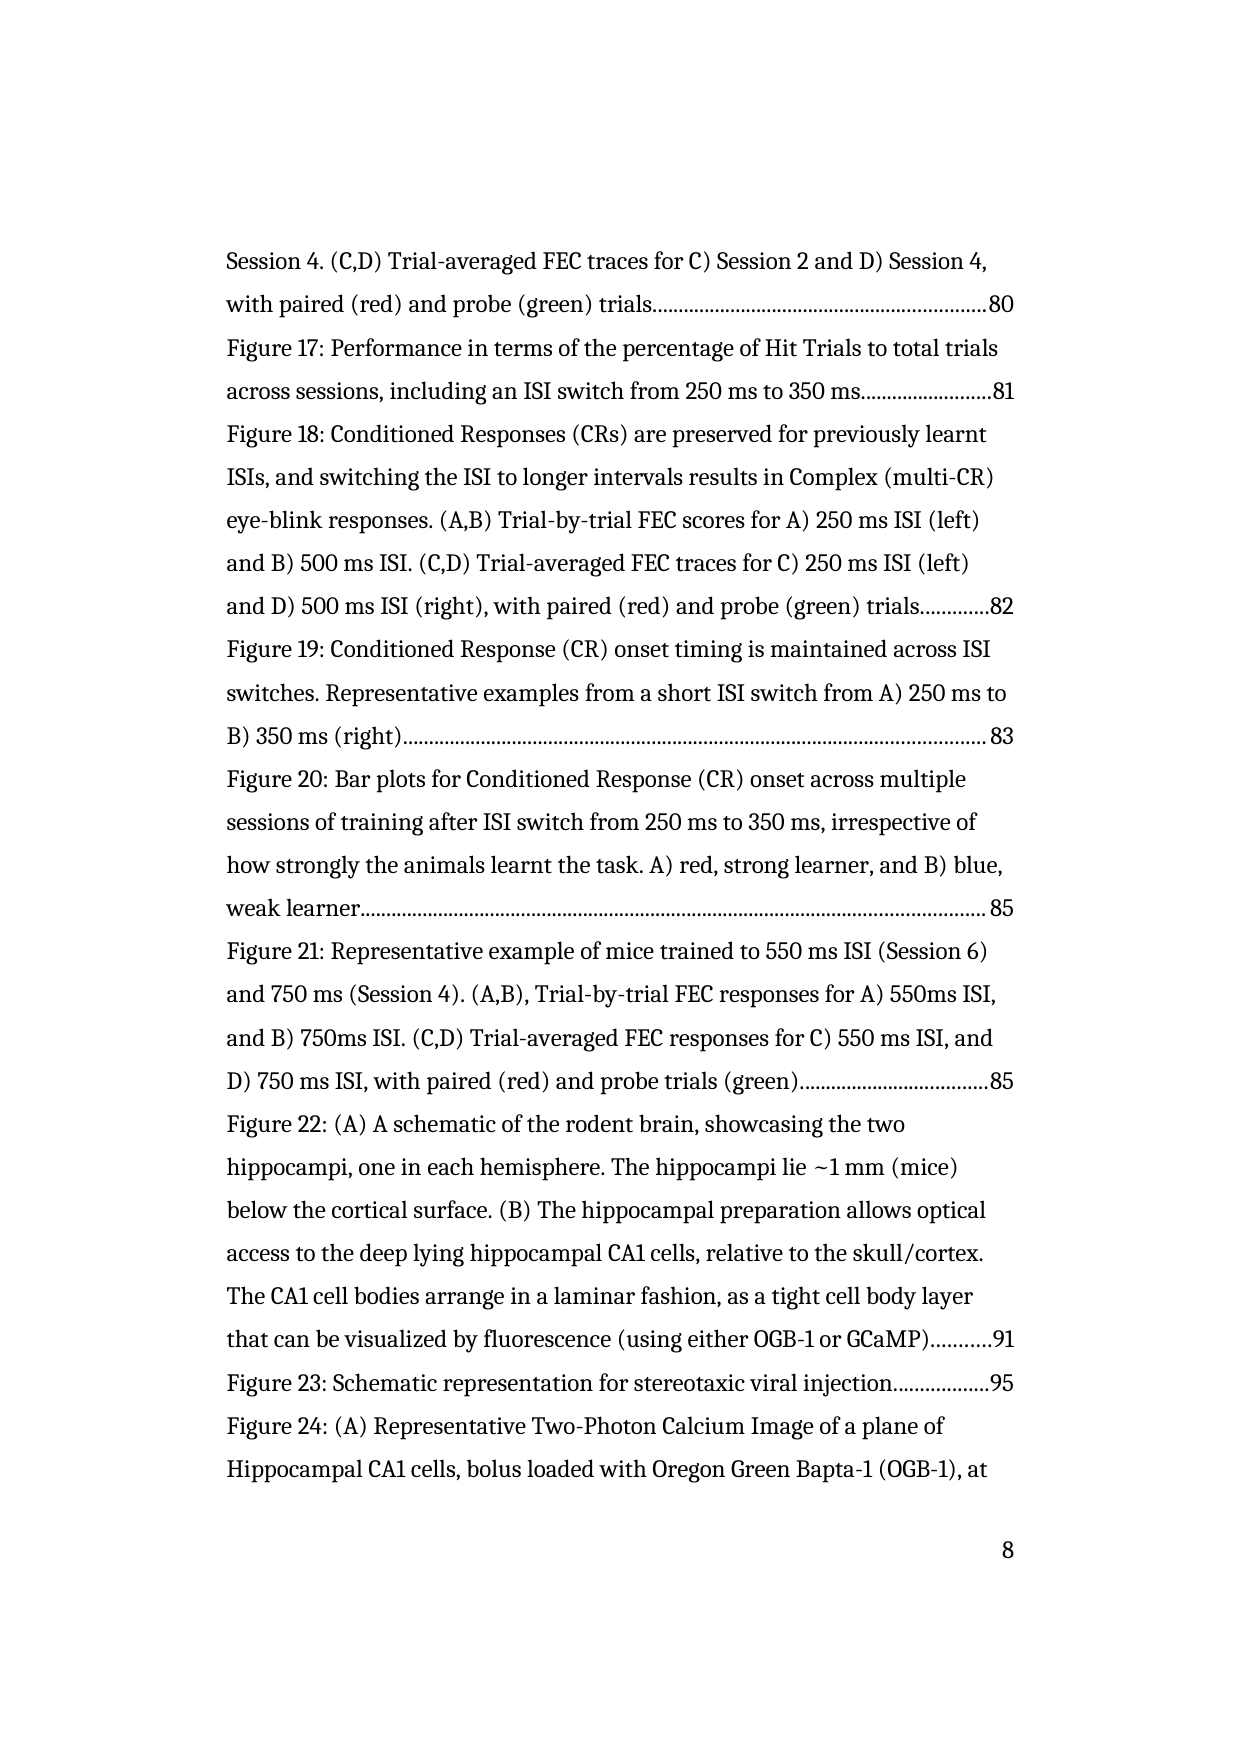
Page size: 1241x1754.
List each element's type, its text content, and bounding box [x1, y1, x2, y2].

text Figure 16: Conditioned Responses (CRs) are small amplitude eye-blinks triggered by the CS, and develop with multiple training sessions, while Unconditioned Responses are large eye-blinks to the US, typically consistent across sessions. (A,B) Trial-by-trial FEC traces for A) M11 Session 2, and B) Session 4. (C,D) Trial-averaged FEC traces for C) Session 2 and D) Session 4, with paired (red) and probe (green) trials. 80 [226, 247, 1014, 319]
text Figure 21: Representative example of mice trained to 550 ms ISI (Session 6) and 750 ms (Session 4). (A,B), Trial-by-trial FEC responses for A) 550ms ISI, and B) 750ms ISI. (C,D) Trial-averaged FEC responses for C) 550 ms ISI, and D) 750 ms ISI, with paired (red) and probe trials (green). 85 [226, 937, 1014, 1095]
text Figure 23: Schematic representation for stereotaxic viral injection. 95 [226, 1368, 1014, 1397]
text Figure 24: (A) Representative Two-Photon Calcium Image of a plane of Hippocampal CA1 cells, bolus loaded with Oregon Green Bapta-1 (OGB-1), at an instant in time. Example cells marked out post-hoc as pink, green, blue and red. Scale bar 20 µm. (B) Representative dF/F (%) traces for the calcium activity recorded in a single 10s video for example cells pink, green, blue, and red. Scale bar (1 sec; 10% dF/F). 100 [226, 1412, 1014, 1483]
text Figure 19: Conditioned Response (CR) onset timing is maintained across ISI switches. Representative examples from a short ISI switch from A) 250 ms to B) 350 ms (right). 83 [226, 635, 1014, 750]
text Figure 17: Performance in terms of the percentage of Hit Trials to total trials across sessions, including an ISI switch from 250 ms to 350 ms. 81 [226, 333, 1014, 405]
text Figure 20: Bar plots for Conditioned Response (CR) onset across multiple sessions of training after ISI switch from 250 ms to 350 ms, irrespective of how strongly the animals learnt the task. A) red, strong learner, and B) blue, weak learner. 85 [226, 765, 1014, 923]
text Figure 18: Conditioned Responses (CRs) are preserved for previously learnt ISIs, and switching the ISI to longer intervals results in Complex (multi-CR) eye-blink responses. (A,B) Trial-by-trial FEC scores for A) 250 ms ISI (left) and B) 500 ms ISI. (C,D) Trial-averaged FEC traces for C) 250 ms ISI (left) and D) 500 ms ISI (right), with paired (red) and probe (green) trials. 82 [226, 420, 1014, 621]
text Figure 22: (A) A schematic of the rodent brain, showcasing the two hippocampi, one in each hemisphere. The hippocampi lie ~1 mm (mice) below the cortical surface. (B) The hippocampal preparation allows optical access to the deep lying hippocampal CA1 cells, relative to the skull/cortex. The CA1 cell bodies arrange in a laminar fashion, as a tight cell body layer that can be visualized by fluorescence (using either OGB-1 or GCaMP). 91 [226, 1110, 1014, 1354]
